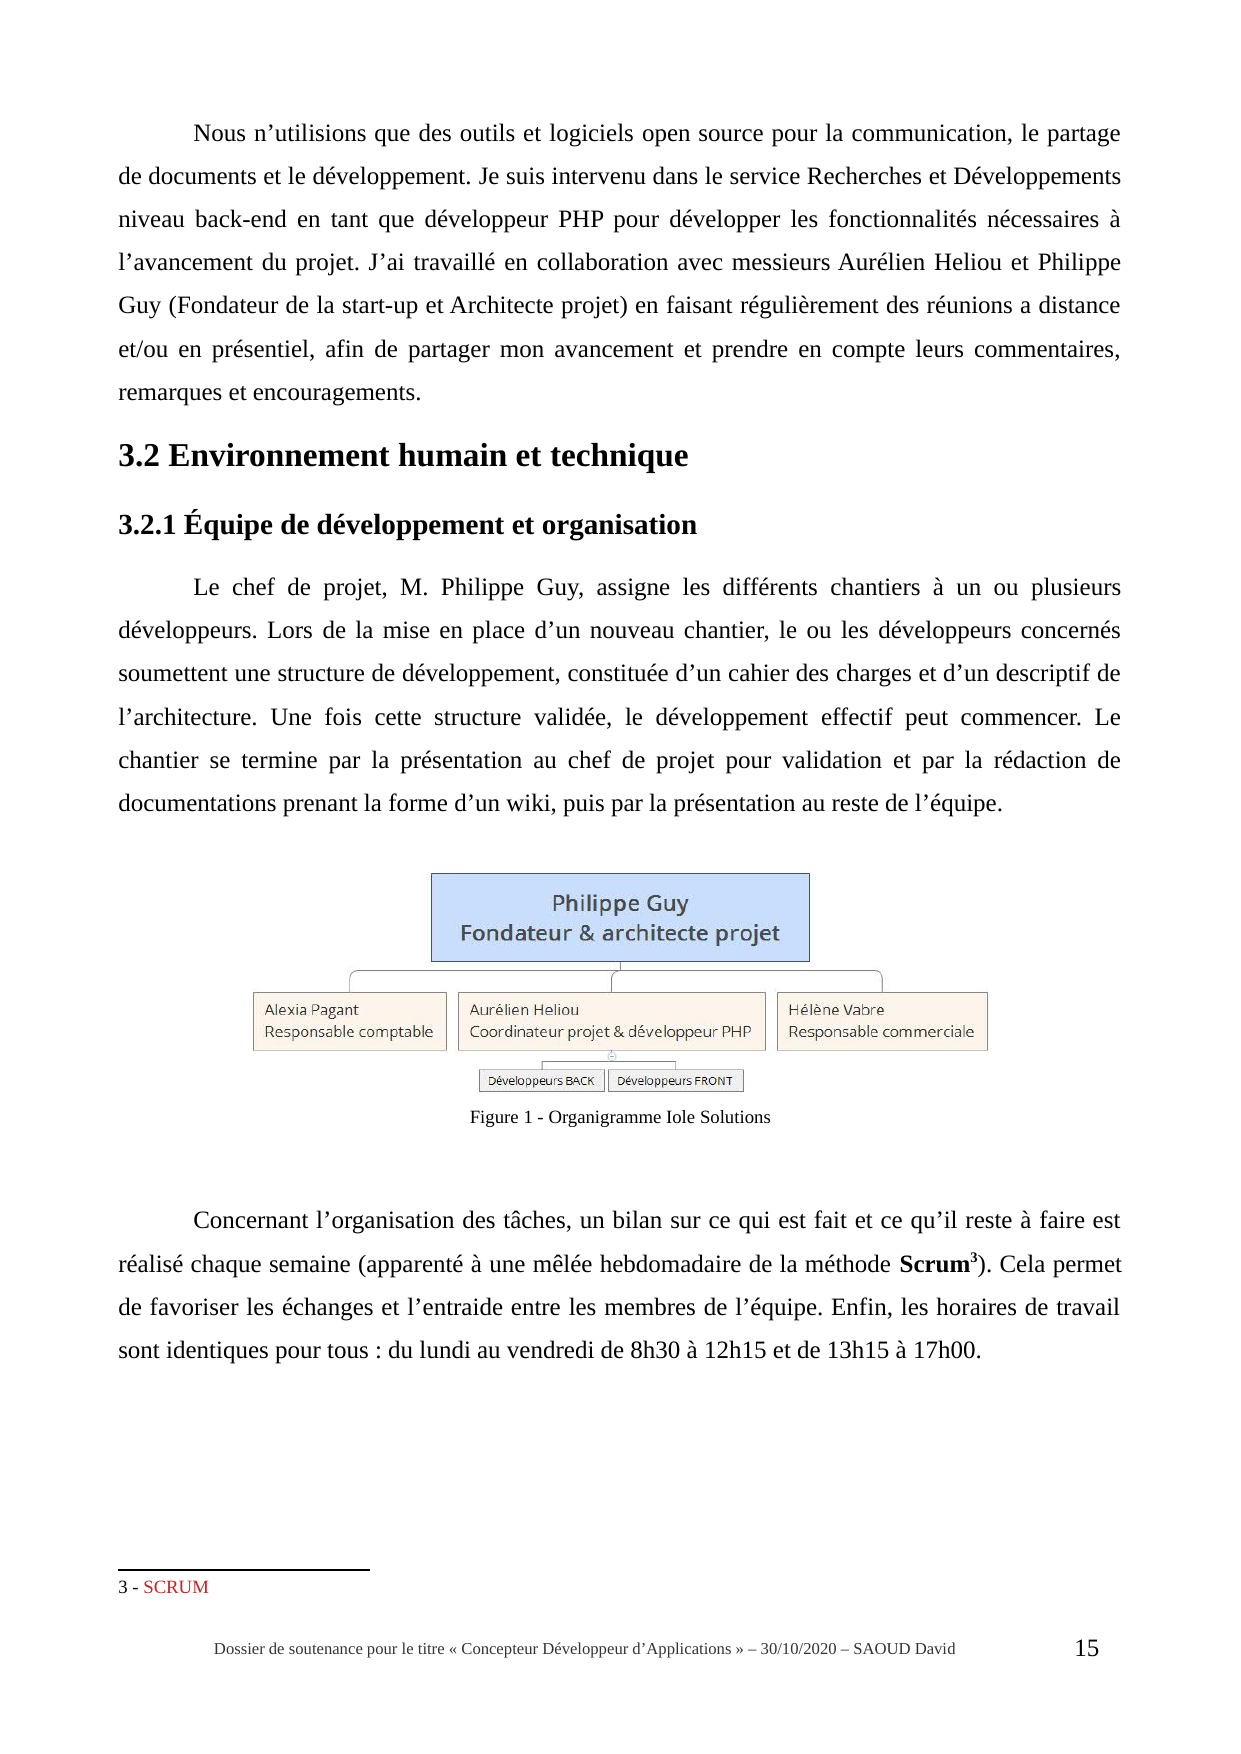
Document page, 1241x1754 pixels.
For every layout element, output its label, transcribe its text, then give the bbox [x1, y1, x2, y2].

subtitle 3.2 Environnement humain et technique [118, 435, 1122, 473]
text - SCRUM [118, 1576, 1122, 1598]
text Le chef de projet, M. Philippe Guy, assigne les différents chantiers à un ou plusieurs développeurs. Lors de la mise en place d’un nouveau chantier, le ou les développeurs concernés soumettent une structure de développement, constituée d’un cahier des charges et d’un descriptif de l’architecture. Une fois cette structure validée, le développement effectif peut commencer. Le chantier se termine par la présentation au chef de projet pour validation et par la rédaction de documentations prenant la forme d’un wiki, puis par la présentation au reste de l’équipe. [118, 572, 1122, 817]
text Concernant l’organisation des tâches, un bilan sur ce qui est fait et ce qu’il reste à faire est réalisé chaque semaine (apparenté à une mêlée hebdomadaire de la méthode Scrum). Cela permet de favoriser les échanges et l’entraide entre les membres de l’équipe. Enfin, les horaires de travail sont identiques pour tous : du lundi au vendredi de 8h30 à 12h15 et de 13h15 à 17h00. [118, 1206, 1122, 1364]
subtitle 3.2.1 Équipe de développement et organisation [118, 507, 1122, 541]
text Figure 1 - Organigramme Iole Solutions [239, 1106, 1002, 1128]
text Nous n’utilisions que des outils et logiciels open source pour la communication, le partage de documents et le développement. Je suis intervenu dans le service Recherches et Développements niveau back-end en tant que développeur PHP pour développer les fonctionnalités nécessaires à l’avancement du projet. J’ai travaillé en collaboration avec messieurs Aurélien Heliou et Philippe Guy (Fondateur de la start-up et Architecte projet) en faisant régulièrement des réunions a distance et/ou en présentiel, afin de partager mon avancement et prendre en compte leurs commentaires, remarques et encouragements. [118, 118, 1122, 406]
picture [238, 858, 1002, 1106]
